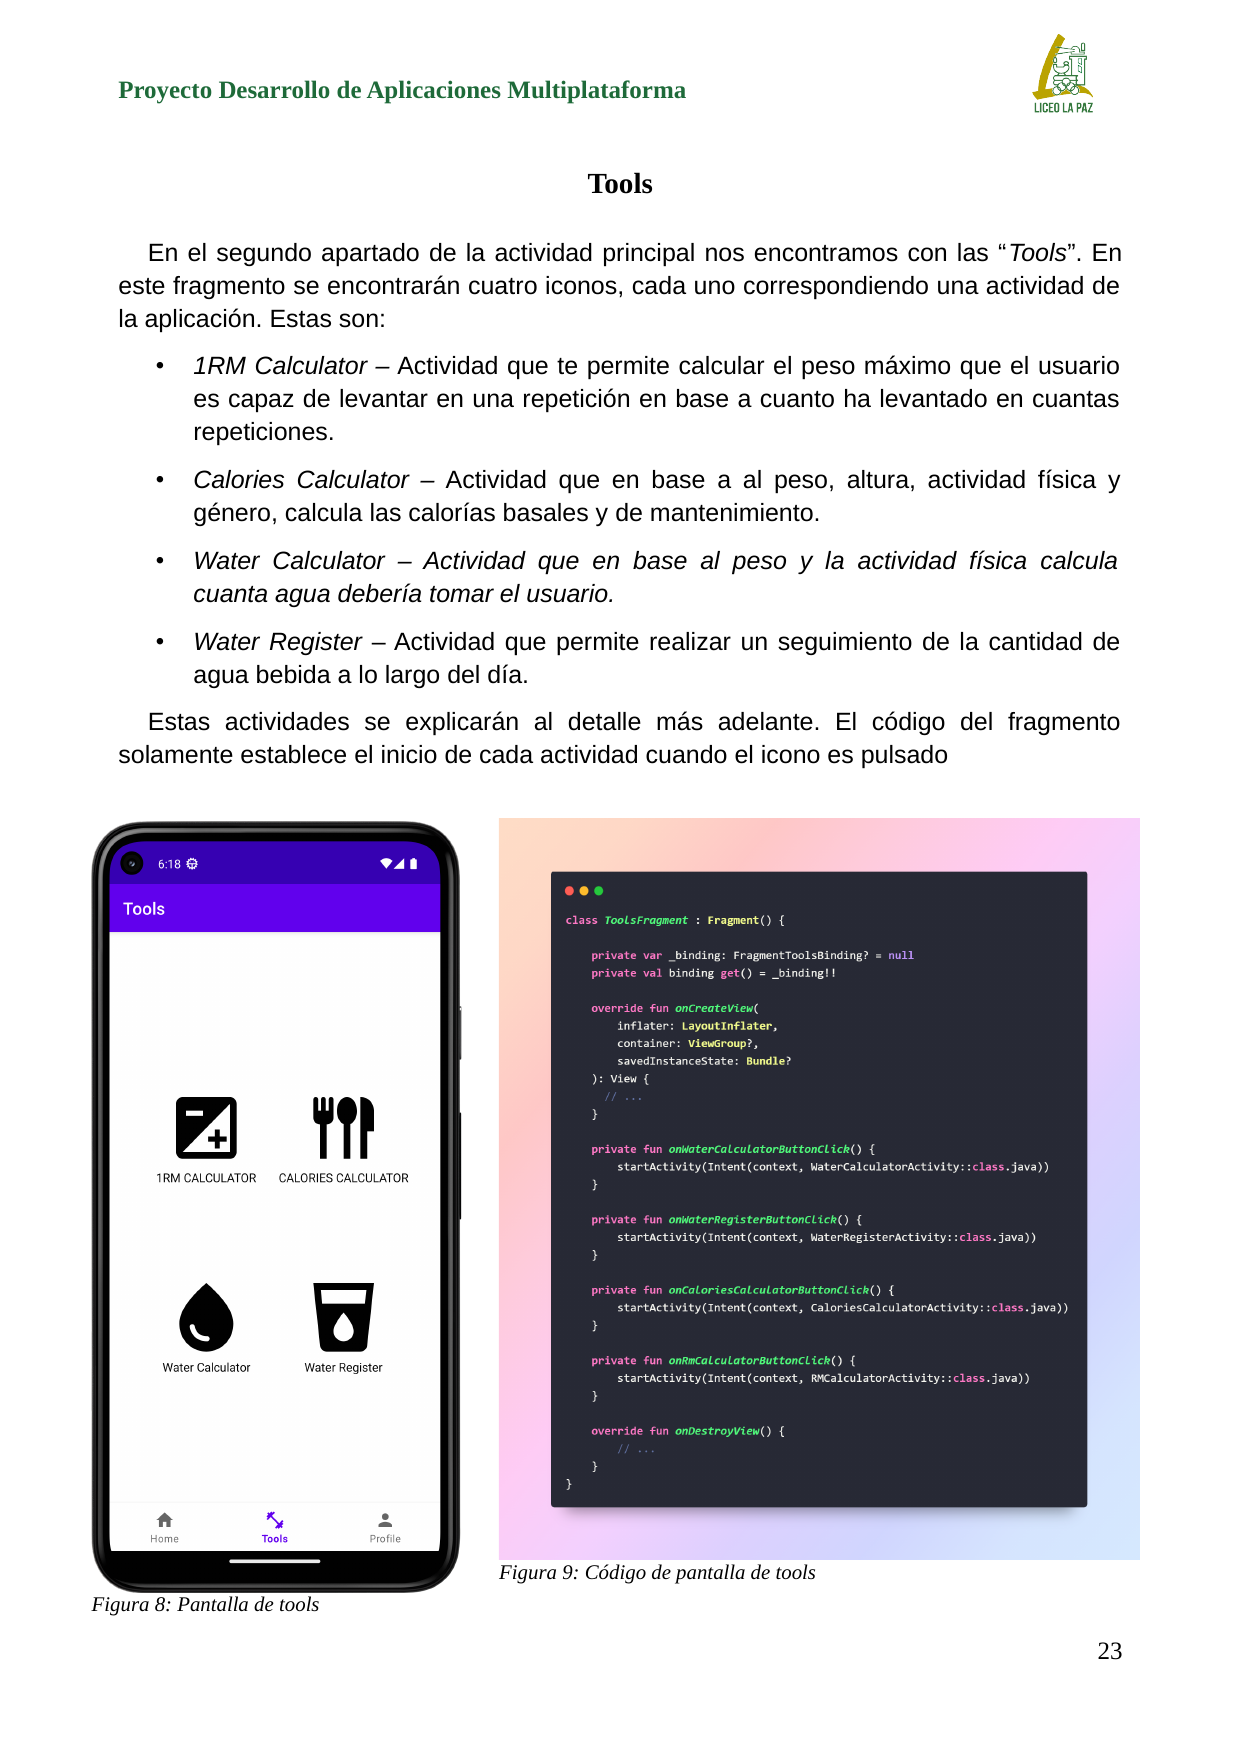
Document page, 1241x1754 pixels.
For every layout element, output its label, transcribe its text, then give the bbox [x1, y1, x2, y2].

picture [498, 818, 1140, 1560]
picture [91, 821, 462, 1593]
list Water Register – Actividad que permite realizar un seguimiento de la cantidad de agua bebida a lo largo del día. [156, 626, 1122, 688]
text Estas actividades se explicarán al detalle más adelante. El código del fragmento solamente establece el inicio de cada actividad cuando el icono es pulsado [118, 707, 1122, 769]
subtitle Tools [118, 166, 1122, 199]
text Figura 9: Código de pantalla de tools [499, 1560, 1140, 1584]
list Water Calculator – Actividad que en base al peso y la actividad física calcula cuanta agua debería tomar el usuario. [156, 546, 1122, 608]
list Calories Calculator – Actividad que en base a al peso, altura, actividad física y género, calcula las calorías basales y de mantenimiento. [156, 465, 1122, 527]
list 1RM Calculator – Actividad que te permite calcular el peso máximo que el usuario es capaz de levantar en una repetición en base a cuanto ha levantado en cuantas repeticiones. [156, 351, 1122, 446]
text Figura 8: Pantalla de tools [91, 1593, 462, 1616]
picture [1025, 26, 1100, 121]
text En el segundo apartado de la actividad principal nos encontramos con las “Tools”. En este fragmento se encontrarán cuatro iconos, cada uno correspondiendo una actividad de la aplicación. Estas son: [118, 238, 1122, 332]
